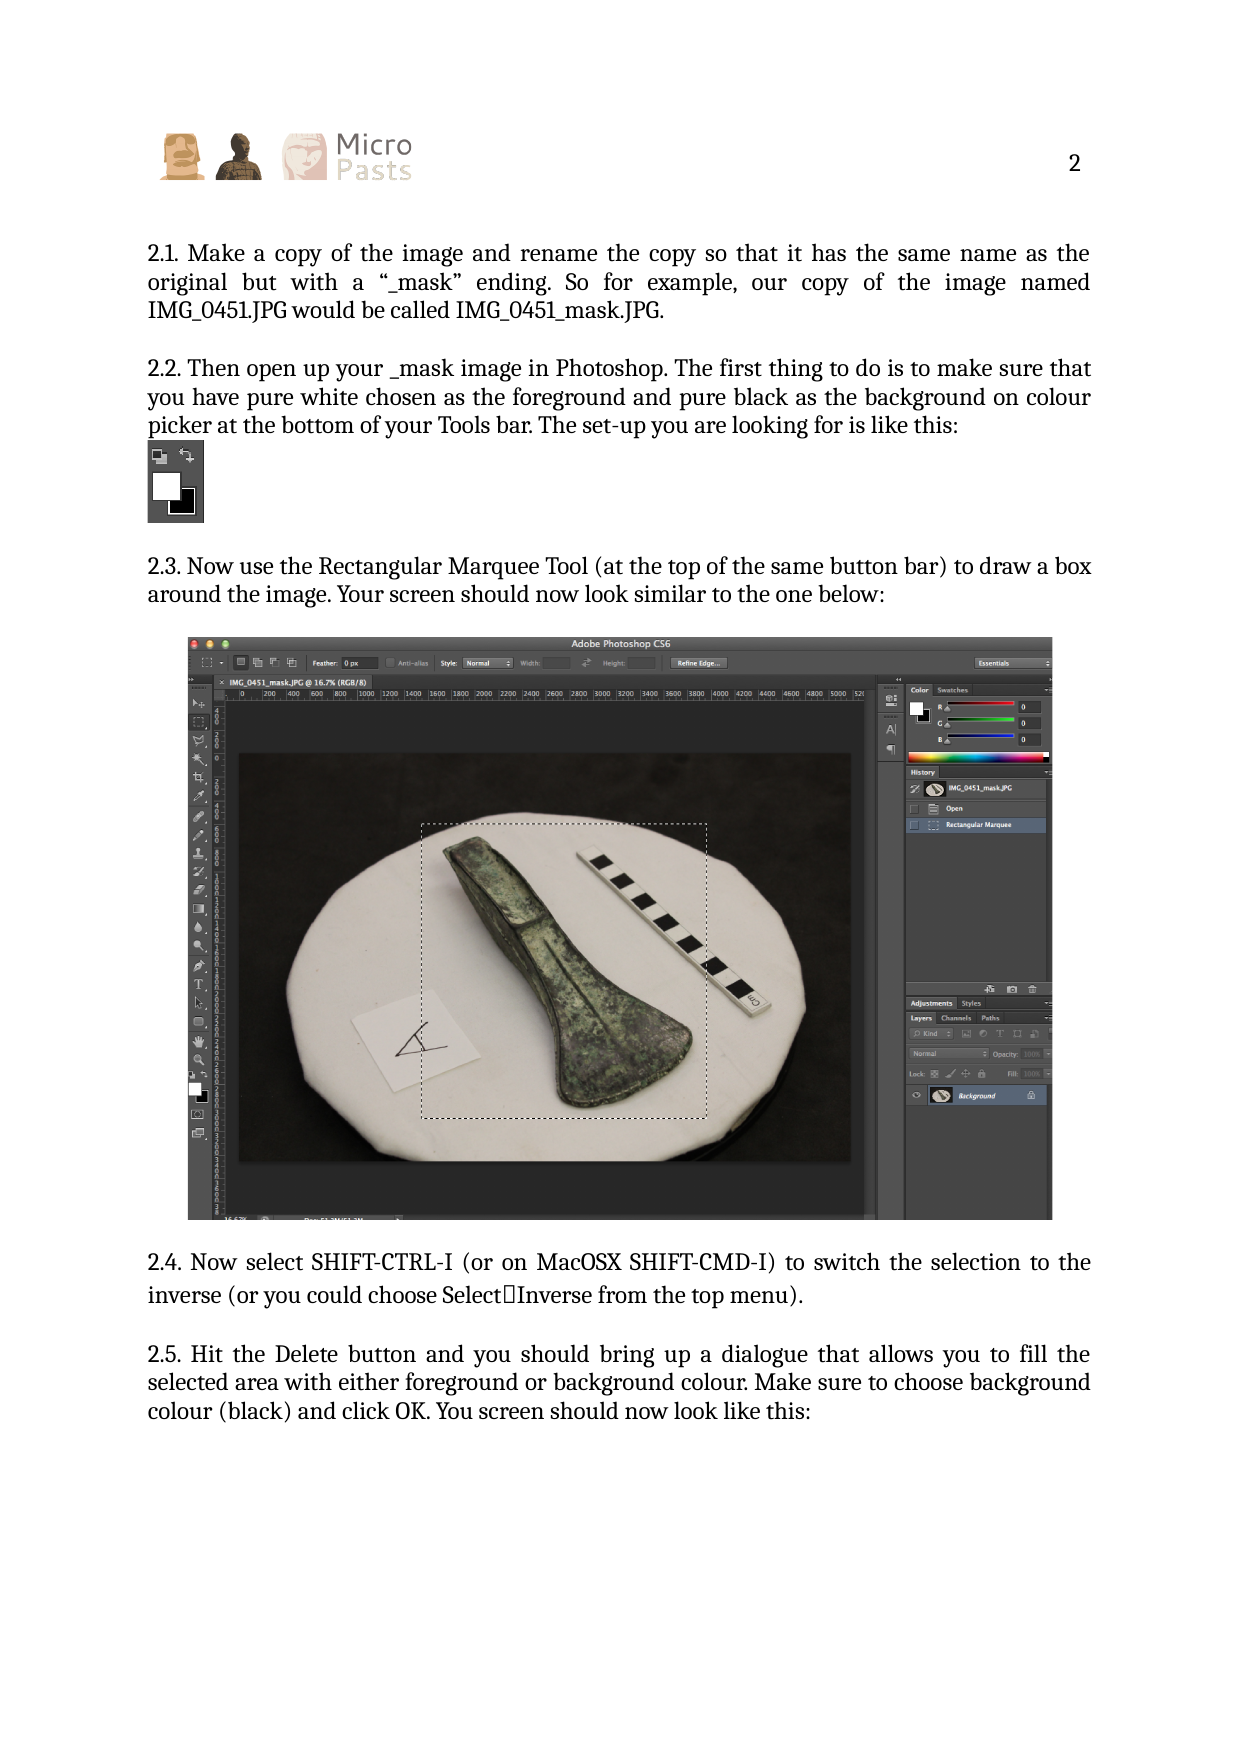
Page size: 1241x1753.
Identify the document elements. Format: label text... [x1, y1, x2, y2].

text 2.1. Make a copy of the image and rename the copy so that it has the same name as the original but with a “_mask” ending. So for example, our copy of the image named IMG_0451.JPG would be called IMG_0451_mask.JPG. [148, 239, 1092, 325]
picture [147, 131, 423, 182]
picture [187, 637, 1053, 1220]
text 2.3. Now use the Rectangular Marquee Tool (at the top of the same button bar) to draw a box around the image. Your screen should now look similar to the one below: [148, 552, 1092, 609]
text 2.4. Now select SHIFT-CTRL-I (or on MacOSX SHIFT-CMD-I) to switch the selection to the inverse (or you could choose SelectInverse from the top menu). [148, 1248, 1092, 1311]
picture [147, 440, 204, 523]
text 2.5. Hit the Delete button and you should bring up a dialogue that allows you to fill the selected area with either foreground or background colour. Make sure to choose background colour (black) and click OK. You screen should now look like this: [148, 1339, 1092, 1426]
text 2.2. Then open up your _mask image in Photoshop. The first thing to do is to make sure that you have pure white chosen as the foreground and pure black as the background on colour picker at the bottom of your Tools bar. The set-up you are looking for is like this: [148, 354, 1092, 440]
